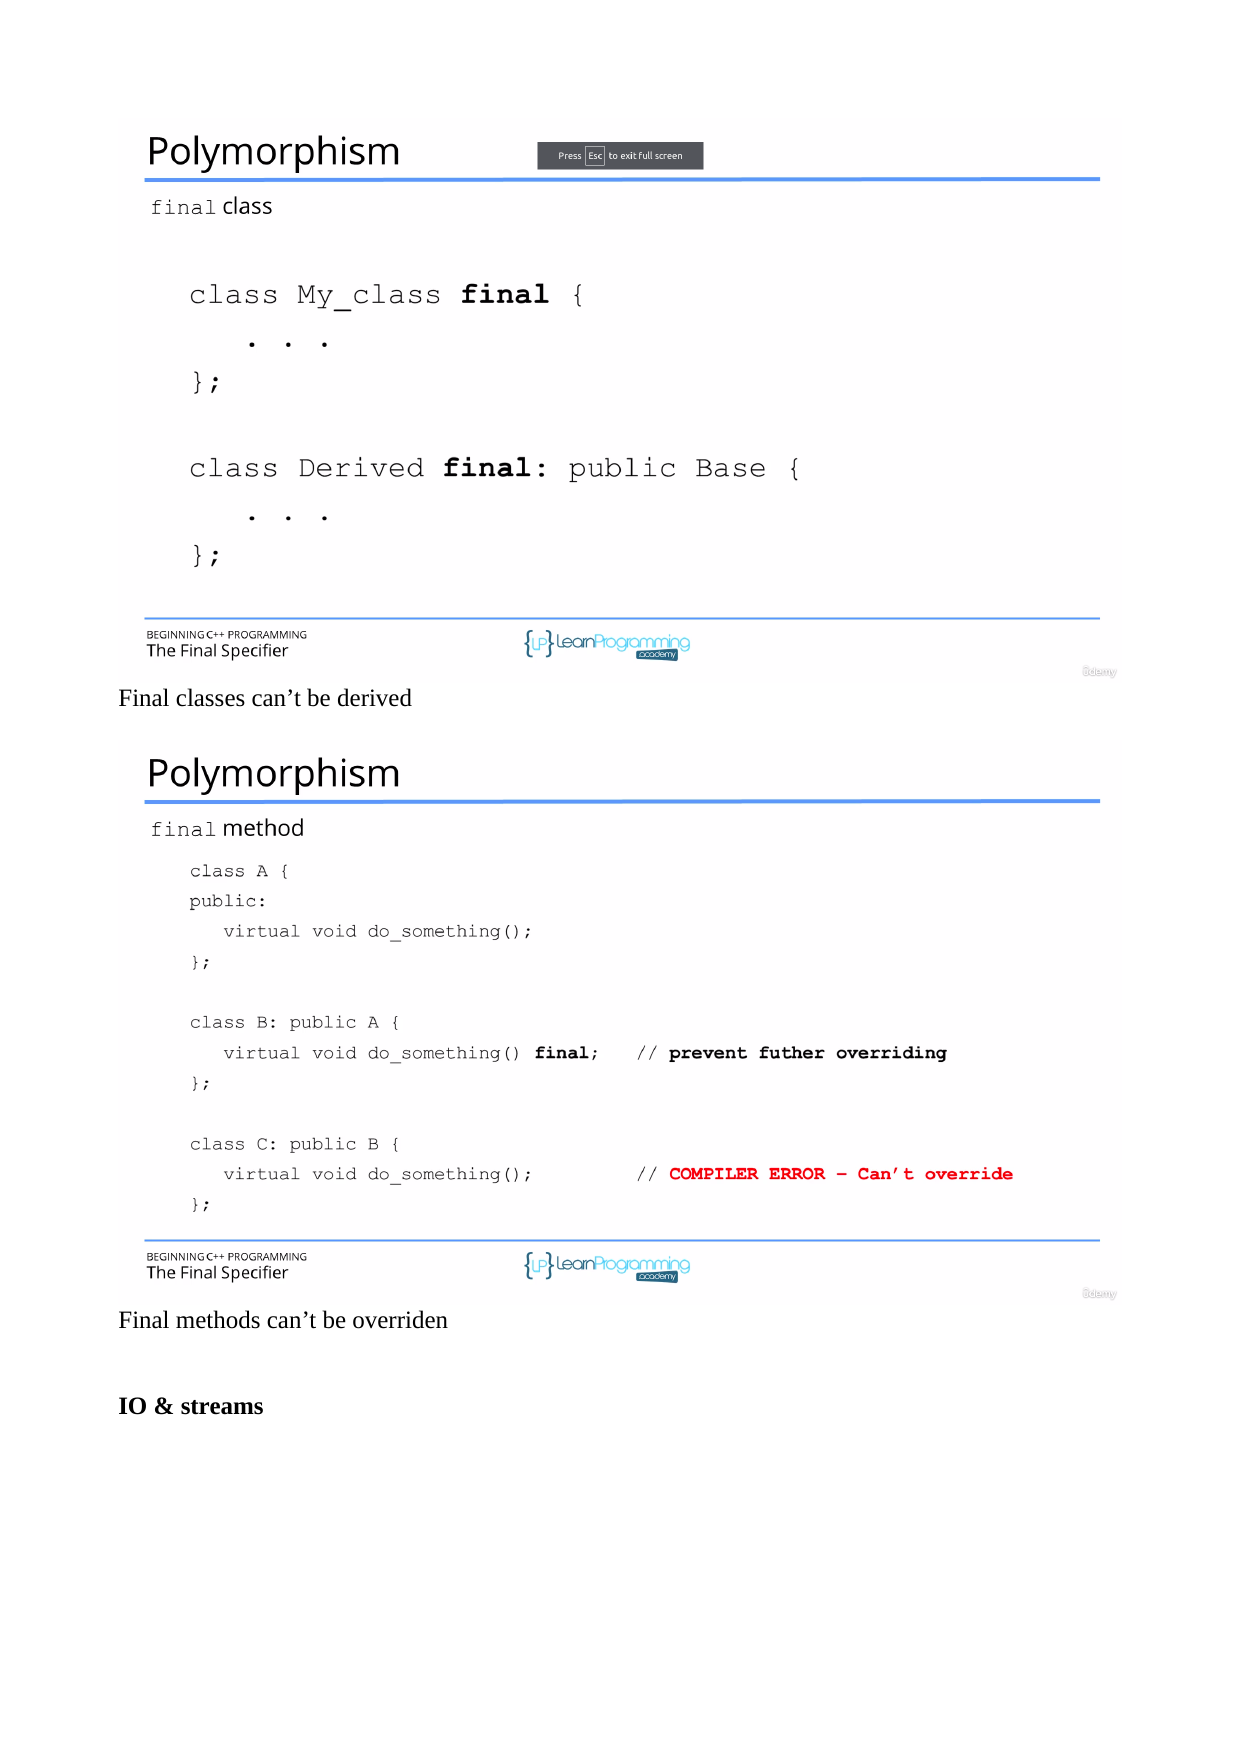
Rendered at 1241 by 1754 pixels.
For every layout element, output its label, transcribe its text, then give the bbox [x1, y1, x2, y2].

picture [118, 118, 1123, 683]
text Final classes can’t be derived [118, 683, 1122, 712]
picture [118, 740, 1123, 1305]
text IO & streams [118, 1391, 1122, 1420]
text Final methods can’t be overriden [118, 1305, 1122, 1334]
